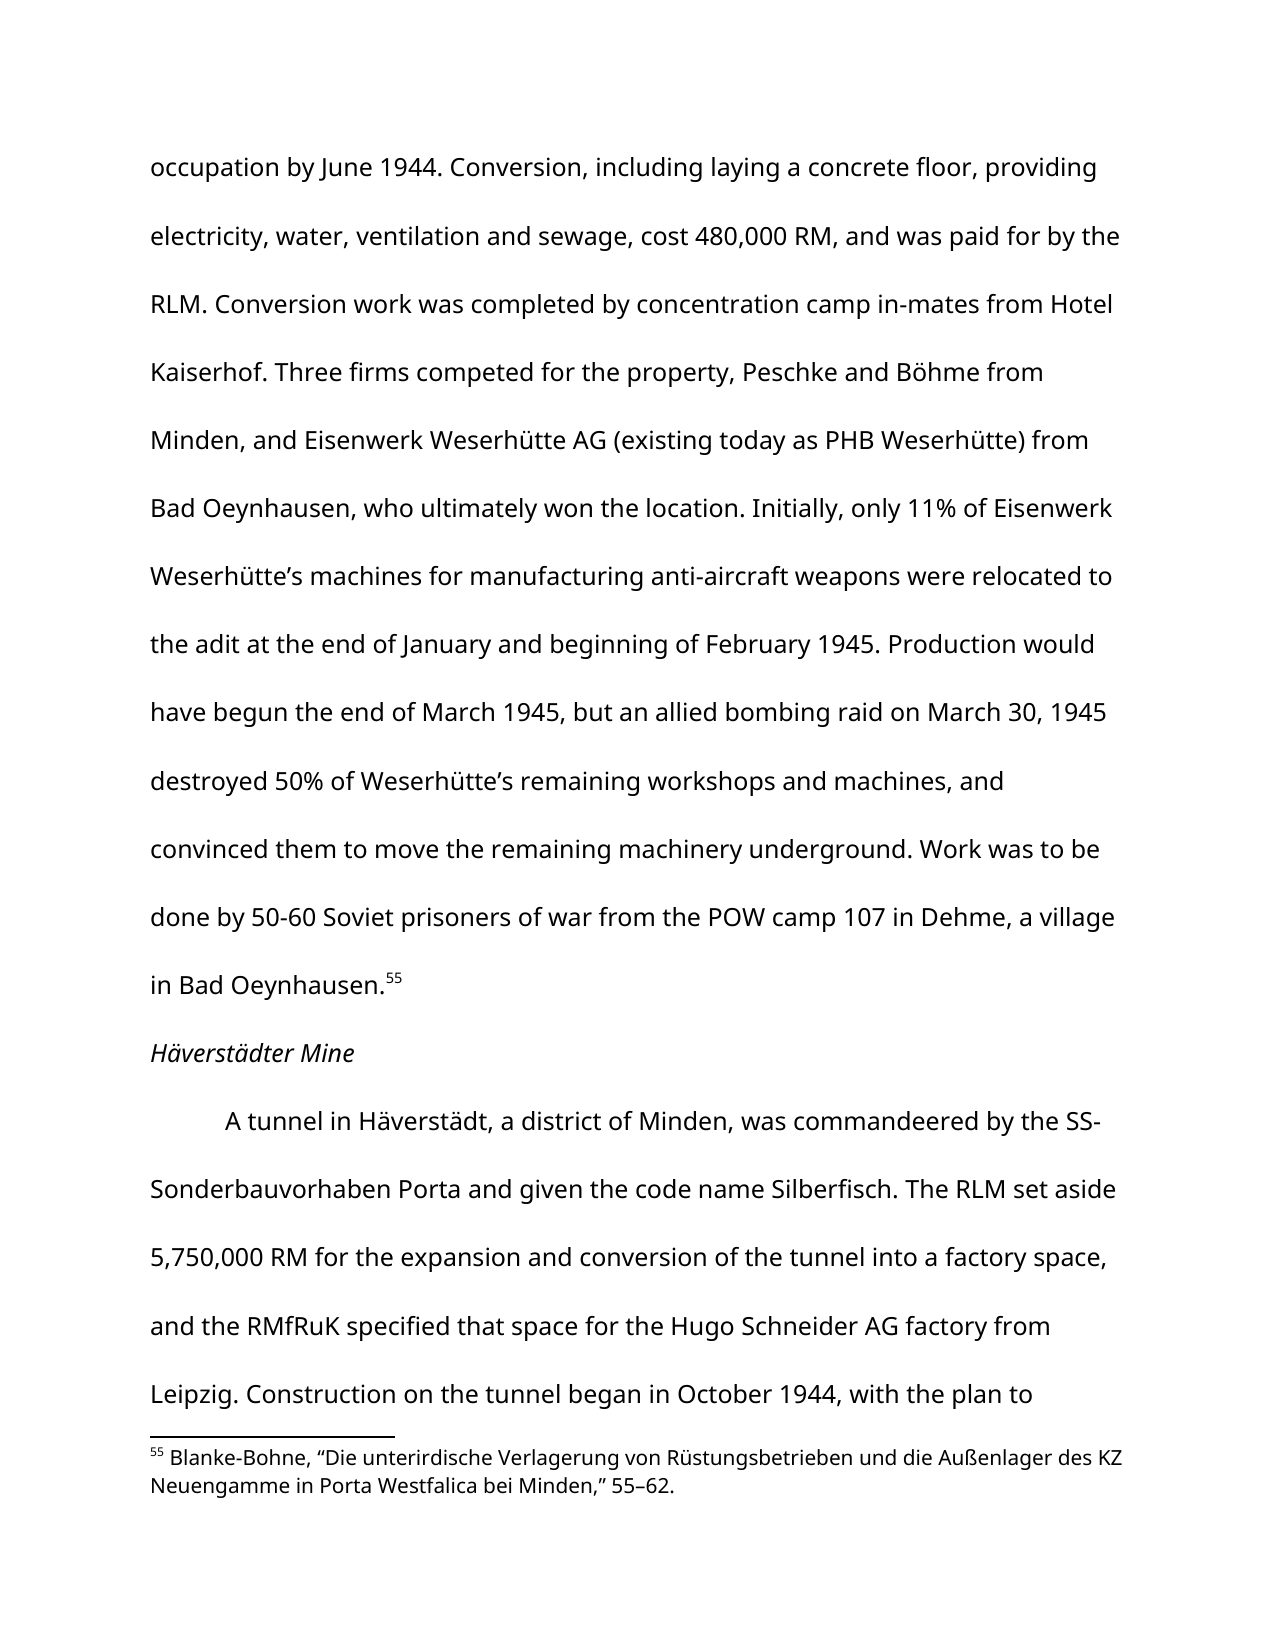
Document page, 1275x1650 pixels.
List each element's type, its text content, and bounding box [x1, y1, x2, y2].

text occupation by June 1944. Conversion, including laying a concrete floor, providing electricity, water, ventilation and sewage, cost 480,000 RM, and was paid for by the RLM. Conversion work was completed by concentration camp in-mates from Hotel Kaiserhof. Three firms competed for the property, Peschke and Böhme from Minden, and Eisenwerk Weserhütte AG (existing today as PHB Weserhütte) from Bad Oeynhausen, who ultimately won the location. Initially, only 11% of Eisenwerk Weserhütte’s machines for manufacturing anti-aircraft weapons were relocated to the adit at the end of January and beginning of February 1945. Production would have begun the end of March 1945, but an allied bombing raid on March 30, 1945 destroyed 50% of Weserhütte’s remaining workshops and machines, and convinced them to move the remaining machinery underground. Work was to be done by 50-60 Soviet prisoners of war from the POW camp 107 in Dehme, a village in Bad Oeynhausen. [150, 150, 1125, 1002]
text A tunnel in Häverstädt, a district of Minden, was commandeered by the SS-Sonderbauvorhaben Porta and given the code name Silberfisch. The RLM set aside 5,750,000 RM for the expansion and conversion of the tunnel into a factory space, and the RMfRuK specified that space for the Hugo Schneider AG factory from Leipzig. Construction on the tunnel began in October 1944, with the plan to [150, 1104, 1125, 1410]
text Häverstädter Mine [150, 1036, 1125, 1070]
text Blanke-Bohne, “Die unterirdische Verlagerung von Rüstungsbetrieben und die Außenlager des KZ Neuengamme in Porta Westfalica bei Minden,” 55–62. [150, 1443, 1125, 1500]
